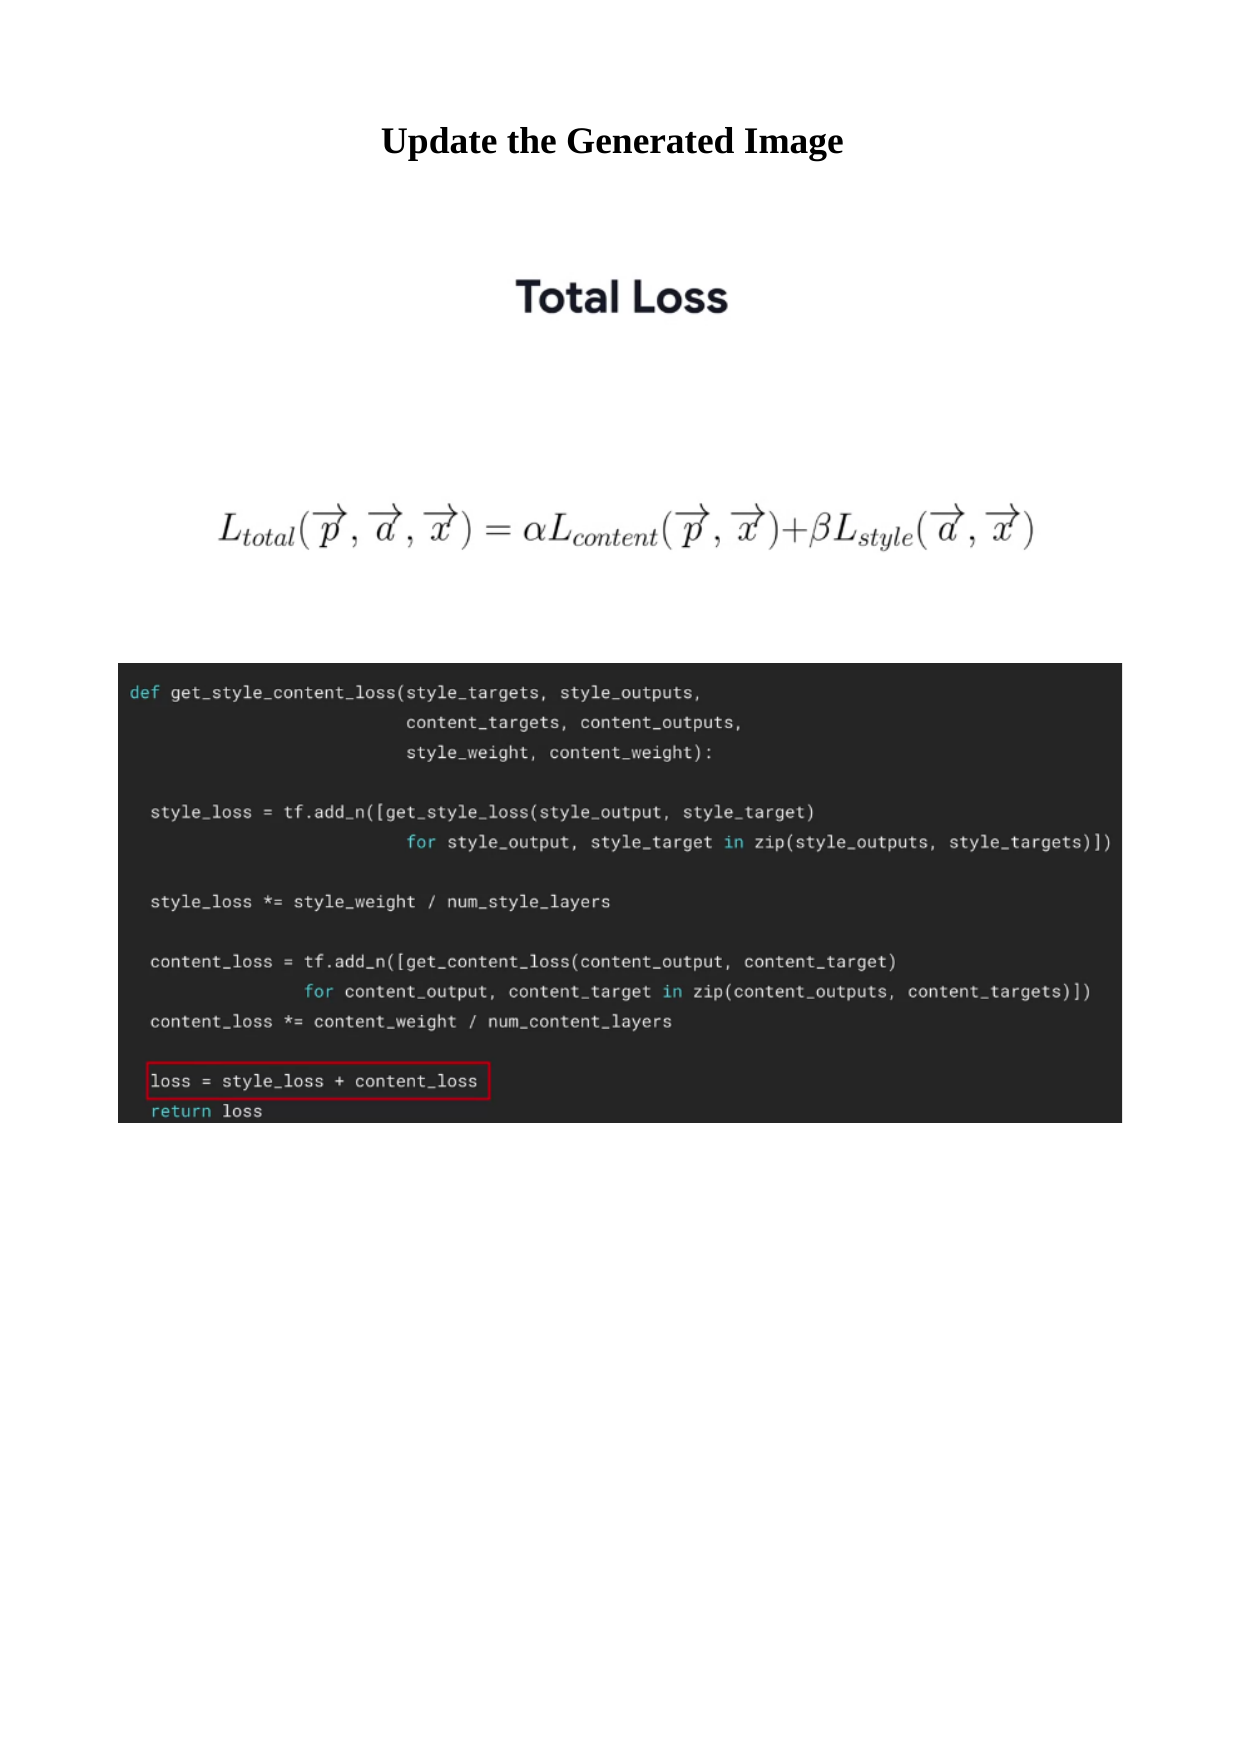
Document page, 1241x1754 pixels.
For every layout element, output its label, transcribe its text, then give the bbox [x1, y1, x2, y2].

picture [118, 268, 1123, 564]
picture [118, 663, 1123, 1123]
subtitle Update the Generated Image [118, 118, 1122, 161]
